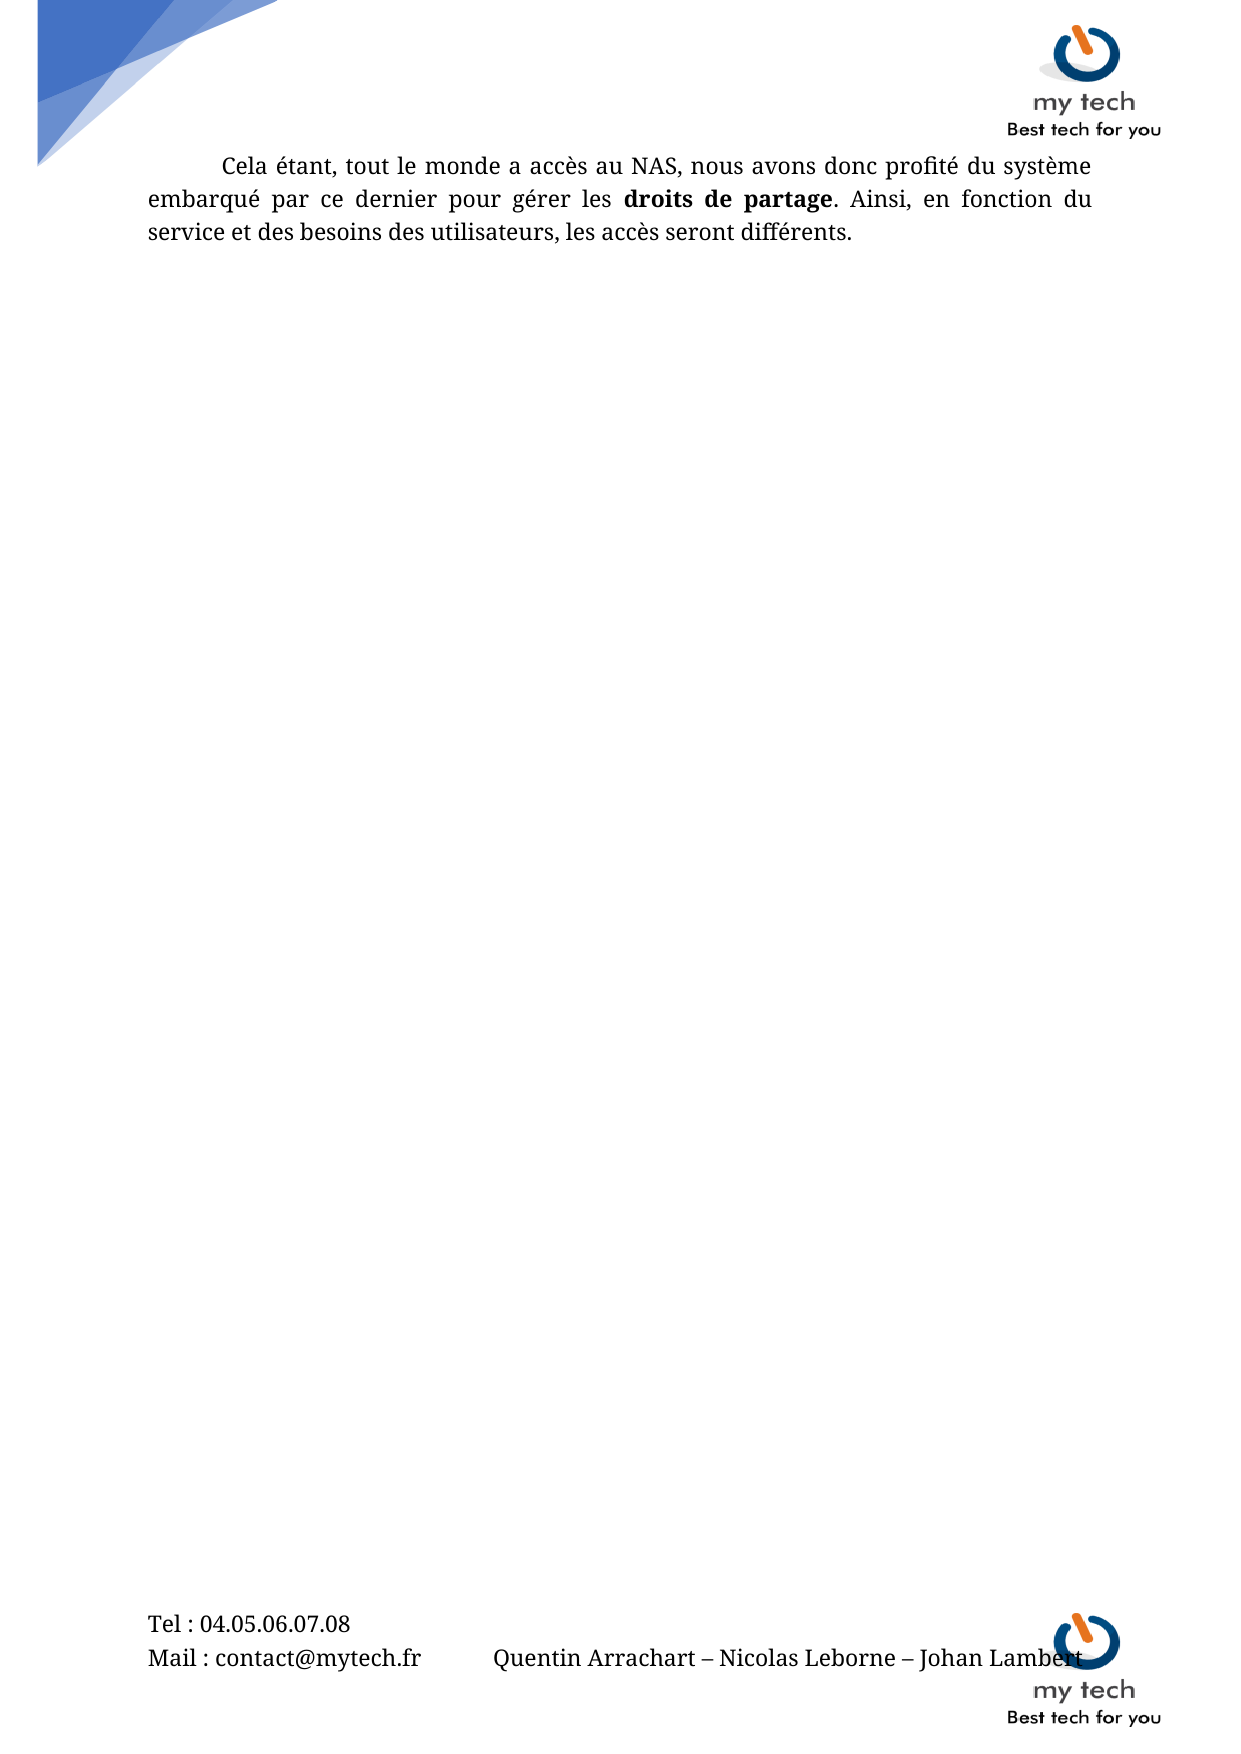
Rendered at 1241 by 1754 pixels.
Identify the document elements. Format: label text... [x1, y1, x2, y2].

text Cela étant, tout le monde a accès au NAS, nous avons donc profité du système embarqué par ce dernier pour gérer les droits de partage. Ainsi, en fonction du service et des besoins des utilisateurs, les accès seront différents. [148, 148, 1093, 248]
